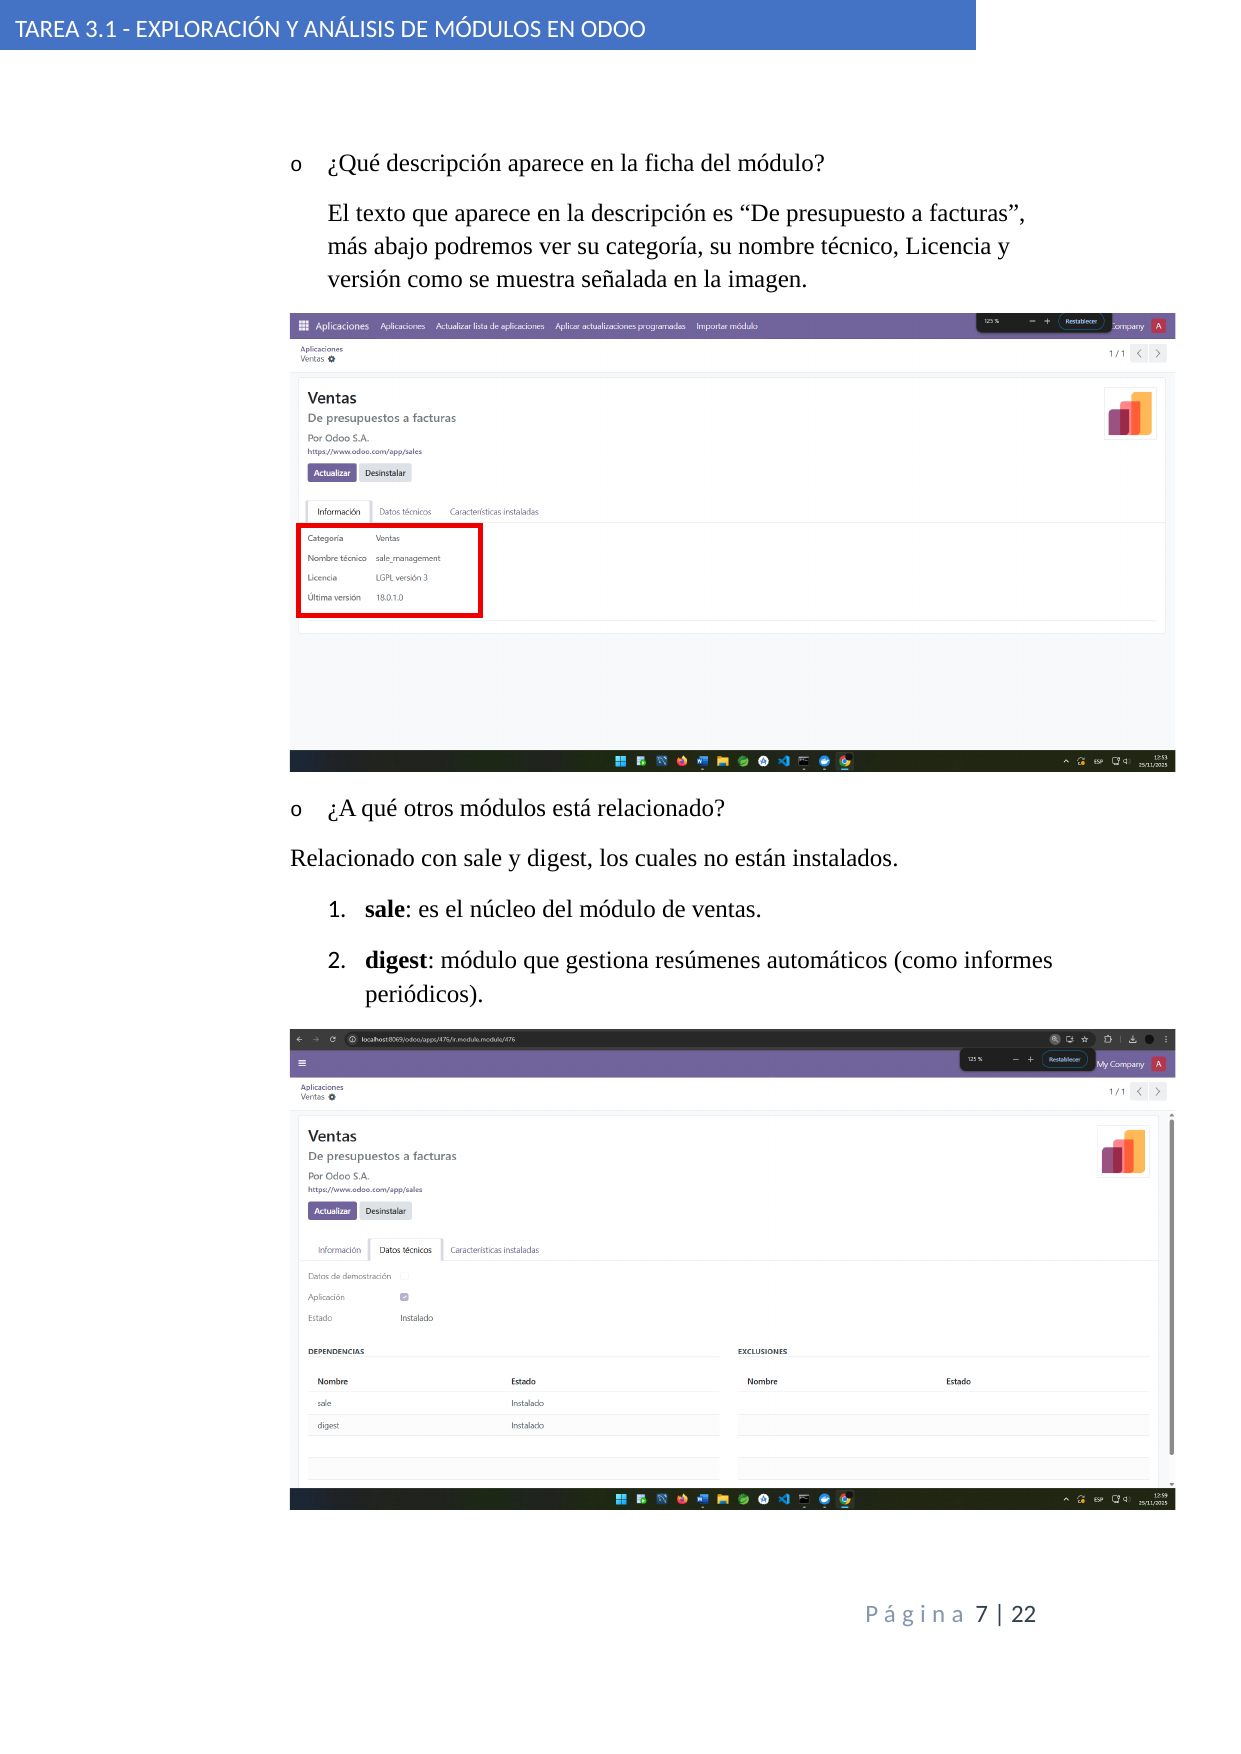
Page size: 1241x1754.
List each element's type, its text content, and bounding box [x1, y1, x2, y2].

list sale: es el núcleo del módulo de ventas. [327, 893, 1063, 923]
list ¿Qué descripción aparece en la ficha del módulo? [290, 148, 1063, 177]
text El texto que aparece en la descripción es “De presupuesto a facturas”, más abajo podremos ver su categoría, su nombre técnico, Licencia y versión como se muestra señalada en la imagen. [327, 198, 1063, 293]
text Relacionado con sale y digest, los cuales no están instalados. [290, 843, 1063, 872]
list digest: módulo que gestiona resúmenes automáticos (como informes periódicos). [327, 944, 1063, 1008]
list ¿A qué otros módulos está relacionado? [290, 793, 1063, 822]
